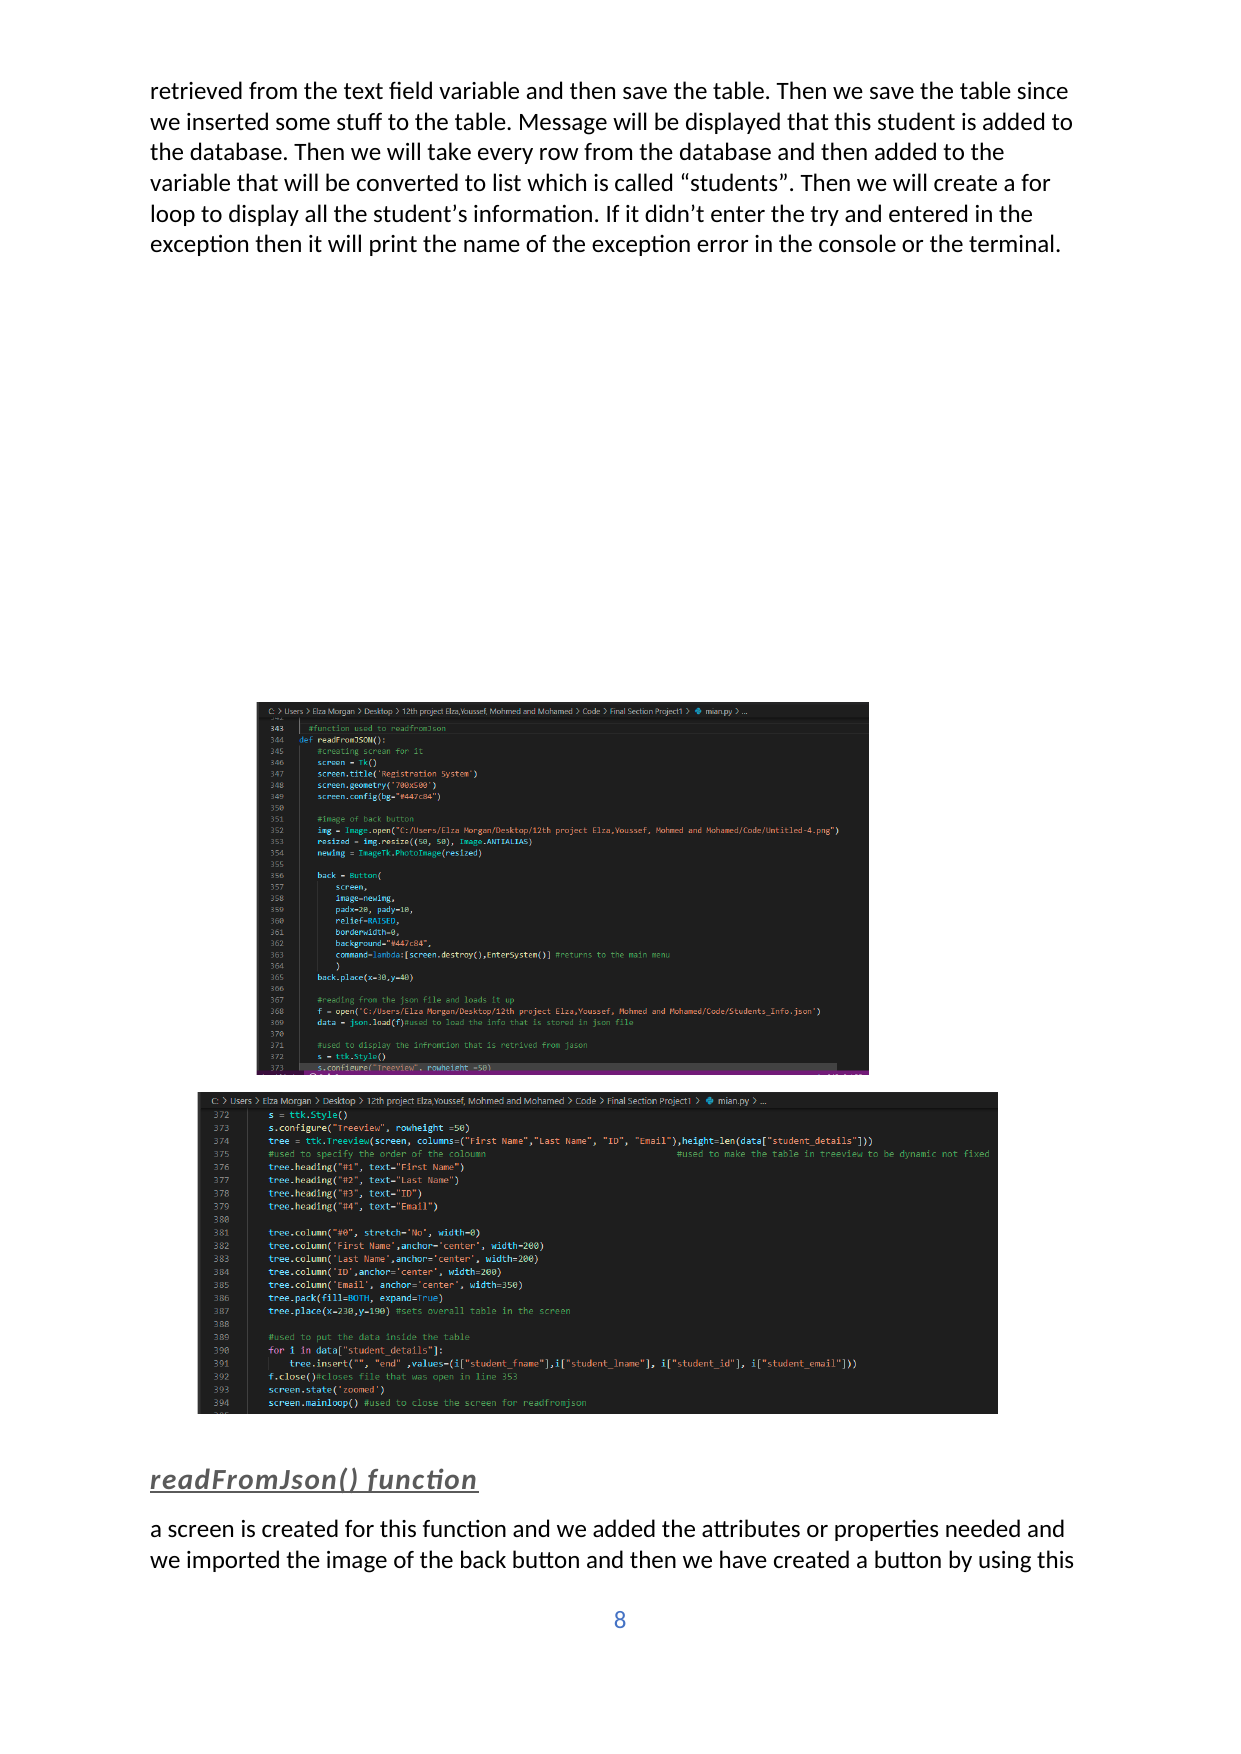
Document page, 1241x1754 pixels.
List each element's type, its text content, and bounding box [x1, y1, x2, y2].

text retrieved from the text field variable and then save the table. Then we save the table since we inserted some stuff to the table. Message will be displayed that this student is added to the database. Then we will take every row from the database and then added to the variable that will be converted to list which is called “students”. Then we will create a for loop to display all the student’s information. If it didn’t enter the try and entered in the exception then it will print the name of the exception error in the console or the terminal. [150, 75, 1090, 259]
text a screen is created for this function and we added the attributes or properties needed and we imported the image of the back button and then we have created a button by using this [150, 1513, 1090, 1575]
subtitle readFromJson() function [150, 1461, 1090, 1497]
